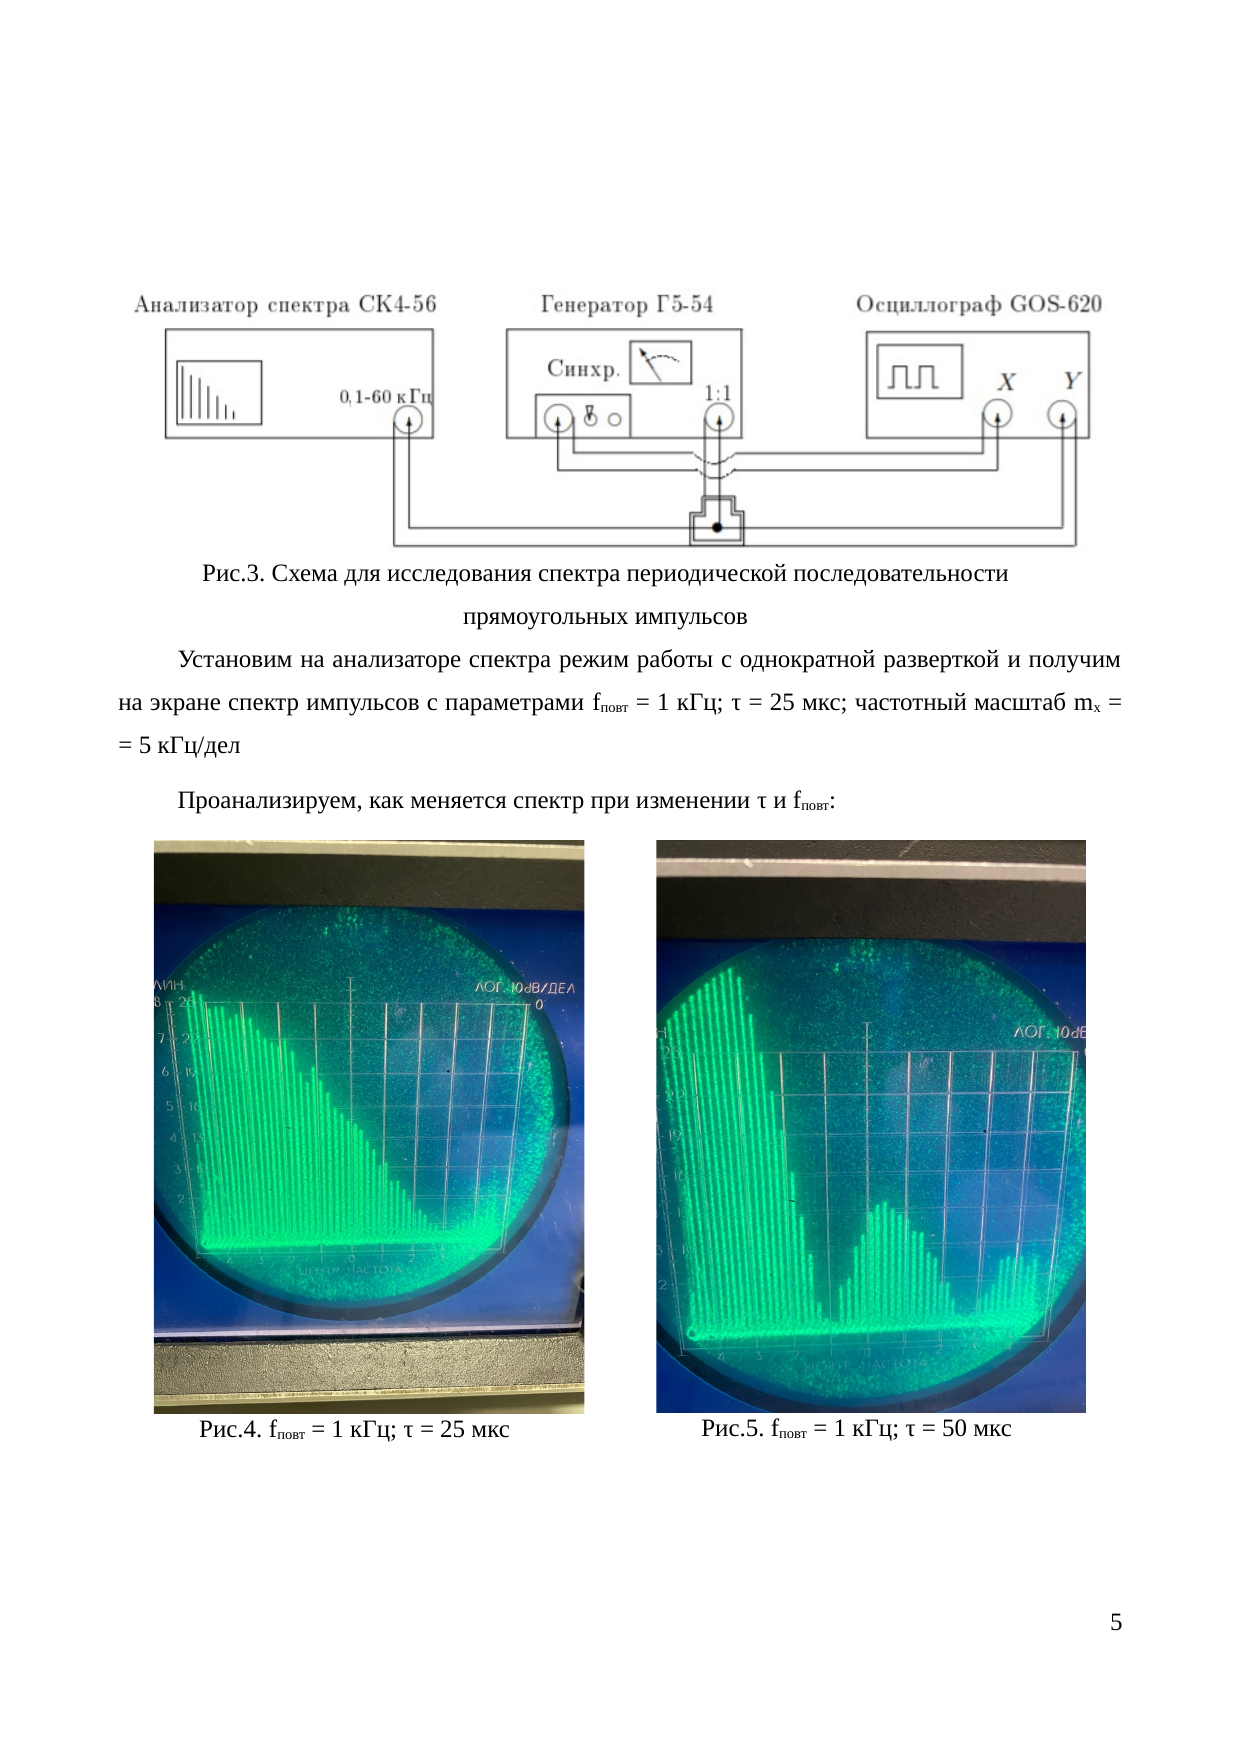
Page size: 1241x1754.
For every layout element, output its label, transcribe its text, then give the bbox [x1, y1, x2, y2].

table_header Рис.5. fповт = 1 кГц; τ = 50 мкс [620, 840, 1122, 1457]
text Рис.3. Схема для исследования спектра периодической последовательности прямоугольных импульсов [118, 558, 1093, 629]
text Установим на анализаторе спектра режим работы с однократной разверткой и получим на экране спектр импульсов с параметрами fповт = 1 кГц; τ = 25 мкс; частотный масштаб mx = = 5 кГц/дел [118, 644, 1122, 759]
table_header Рис.4. fповт = 1 кГц; τ = 25 мкс [118, 840, 620, 1457]
picture [656, 840, 1086, 1413]
picture [133, 286, 1107, 558]
text Проанализируем, как меняется спектр при изменении τ и fповт: [118, 785, 1122, 814]
picture [153, 840, 585, 1414]
